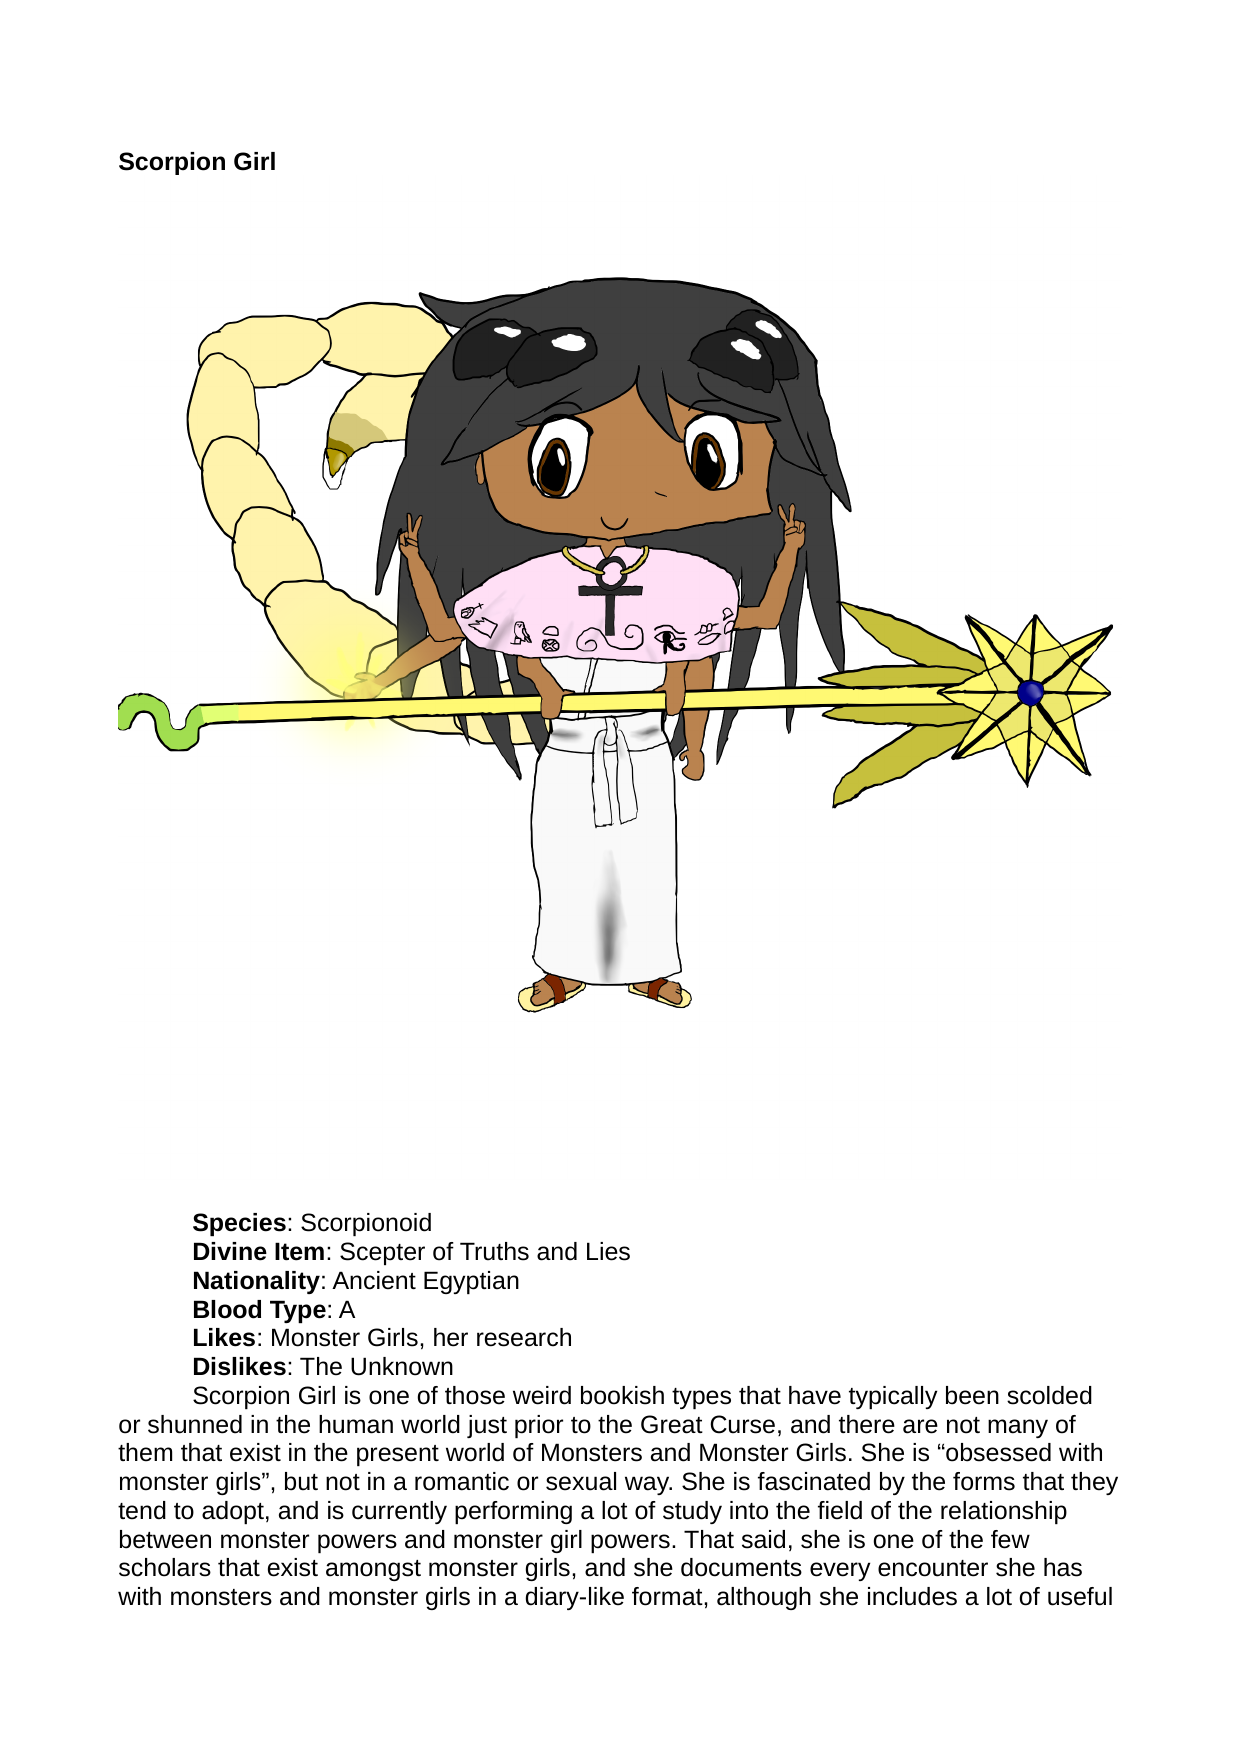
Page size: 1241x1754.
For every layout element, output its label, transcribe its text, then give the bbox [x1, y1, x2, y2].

text Scorpion Girl [118, 147, 1122, 175]
picture [118, 175, 1123, 1180]
text Likes: Monster Girls, her research [118, 1323, 1122, 1352]
text Dislikes: The Unknown [118, 1352, 1122, 1381]
text Nationality: Ancient Egyptian [118, 1266, 1122, 1294]
text Scorpion Girl is one of those weird bookish types that have typically been scolded or shunned in the human world just prior to the Great Curse, and there are not many of them that exist in the present world of Monsters and Monster Girls. She is “obsessed with monster girls”, but not in a romantic or sexual way. She is fascinated by the forms that they tend to adopt, and is currently performing a lot of study into the field of the relationship between monster powers and monster girl powers. That said, she is one of the few scholars that exist amongst monster girls, and she documents every encounter she has with monsters and monster girls in a diary-like format, although she includes a lot of useful [118, 1381, 1122, 1611]
text Divine Item: Scepter of Truths and Lies [118, 1237, 1122, 1266]
text Species: Scorpionoid [118, 1208, 1122, 1237]
text Blood Type: A [118, 1294, 1122, 1323]
